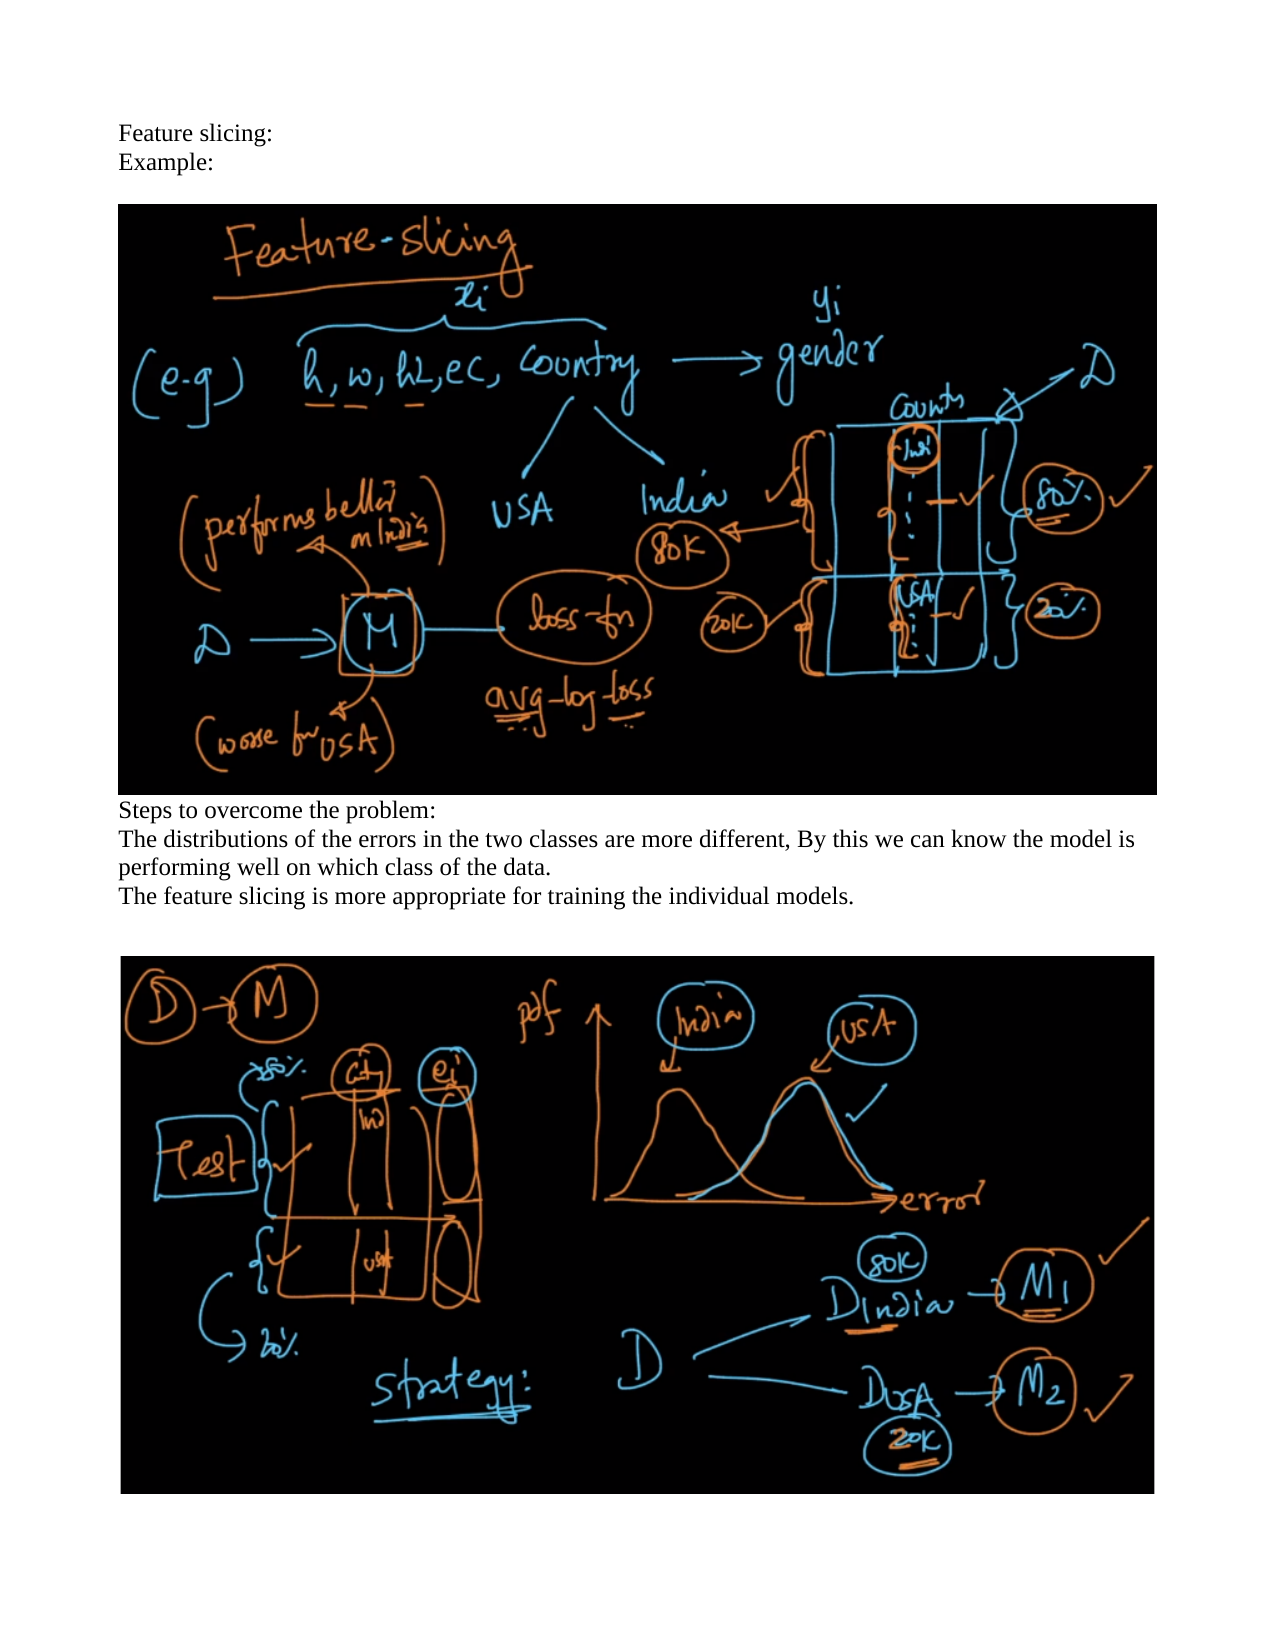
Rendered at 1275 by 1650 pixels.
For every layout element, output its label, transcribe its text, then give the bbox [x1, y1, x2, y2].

text Steps to overcome the problem: [118, 795, 1157, 824]
picture [120, 956, 1155, 1494]
text The distributions of the errors in the two classes are more different, By this we can know the model is performing well on which class of the data. [118, 824, 1157, 881]
picture [118, 204, 1157, 795]
text Feature slicing: [118, 118, 1157, 147]
text The feature slicing is more appropriate for training the individual models. [118, 881, 1157, 910]
text Example: [118, 147, 1157, 176]
